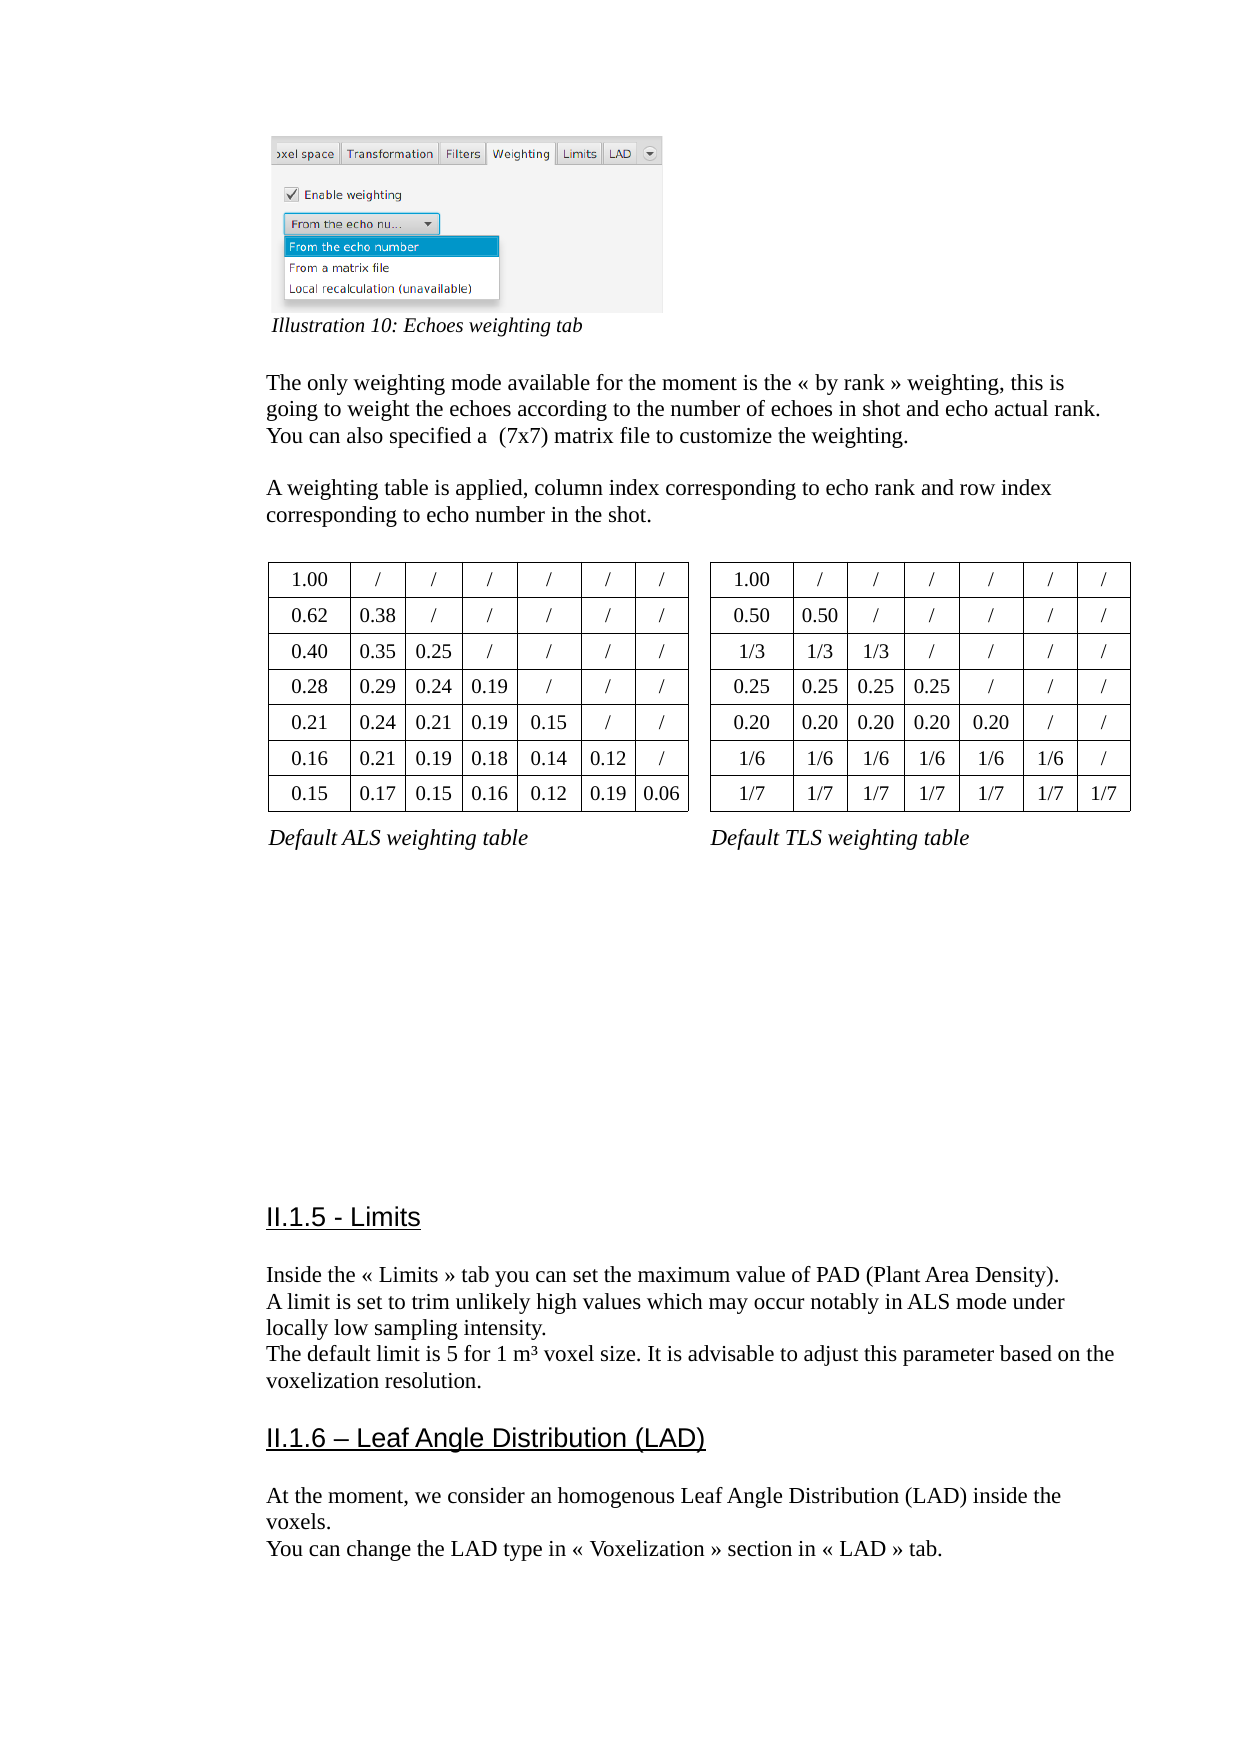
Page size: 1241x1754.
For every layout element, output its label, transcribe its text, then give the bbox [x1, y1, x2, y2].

table_cell 0.25 [905, 670, 959, 704]
table_cell / [905, 598, 959, 633]
table_header / [1078, 563, 1130, 597]
text A weighting table is applied, column index corresponding to echo rank and row index corresponding to echo number in the shot. [266, 474, 1122, 527]
table_cell 1/3 [848, 634, 904, 668]
table_cell 0.20 [960, 705, 1023, 740]
table_header / [406, 563, 462, 597]
table_cell / [1078, 634, 1130, 668]
subtitle II.1.5 - Limits [266, 931, 1122, 1233]
text You can change the LAD type in « Voxelization » section in « LAD » tab. [266, 1535, 1122, 1561]
table_cell / [1078, 598, 1130, 633]
table_cell 0.25 [406, 634, 462, 668]
table_cell / [905, 634, 959, 668]
table_header / [905, 563, 959, 597]
table_cell 1/7 [848, 776, 904, 811]
text Inside the « Limits » tab you can set the maximum value of PAD (Plant Area Density). [266, 1261, 1122, 1288]
table_cell / [582, 670, 635, 704]
table_header / [794, 563, 847, 597]
table_cell 0.19 [582, 776, 635, 811]
table_cell 0.50 [794, 598, 847, 633]
table_header 1.00 [711, 563, 793, 597]
table_cell / [1024, 670, 1077, 704]
table_cell 1/6 [905, 741, 959, 775]
text The default limit is 5 for 1 m³ voxel size. It is advisable to adjust this parameter based on the voxelization resolution. [266, 1341, 1122, 1393]
table_header / [1024, 563, 1077, 597]
text You can also specified a (7x7) matrix file to customize the weighting. [266, 422, 1122, 448]
table_header Default TLS weighting table [705, 527, 1166, 868]
table_cell 0.28 [269, 670, 350, 704]
table_cell 0.20 [905, 705, 959, 740]
table_cell 1/7 [1024, 776, 1077, 811]
table_cell 1/3 [711, 634, 793, 668]
table_cell 0.15 [518, 705, 581, 740]
table_cell 1/6 [1024, 741, 1077, 775]
table_header 1.00 [269, 563, 350, 597]
table_cell / [636, 598, 688, 633]
table_cell / [960, 634, 1023, 668]
table_cell 0.21 [406, 705, 462, 740]
table_cell 0.19 [406, 741, 462, 775]
table_cell 1/3 [794, 634, 847, 668]
table_cell / [1078, 741, 1130, 775]
table_header / [351, 563, 405, 597]
table_cell / [636, 741, 688, 775]
table_cell 0.24 [351, 705, 405, 740]
table_header / [582, 563, 635, 597]
table_cell / [960, 670, 1023, 704]
table_cell 0.50 [711, 598, 793, 633]
table_cell 0.38 [351, 598, 405, 633]
table_cell / [582, 634, 635, 668]
table_cell / [1024, 598, 1077, 633]
table_cell 0.19 [463, 670, 517, 704]
text The only weighting mode available for the moment is the « by rank » weighting, this is going to weight the echoes according to the number of echoes in shot and echo actual rank. [266, 369, 1122, 422]
table_cell 0.17 [351, 776, 405, 811]
table_header / [848, 563, 904, 597]
table_cell 0.62 [269, 598, 350, 633]
table_cell / [1024, 634, 1077, 668]
table_cell 0.12 [518, 776, 581, 811]
table_cell / [1078, 670, 1130, 704]
table_cell / [582, 705, 635, 740]
table_cell / [518, 634, 581, 668]
table_cell 1/7 [711, 776, 793, 811]
table_cell / [960, 598, 1023, 633]
table_cell 0.20 [794, 705, 847, 740]
table_cell 1/7 [905, 776, 959, 811]
table_cell 1/6 [711, 741, 793, 775]
table_header / [636, 563, 688, 597]
table_cell / [518, 670, 581, 704]
table_cell 0.35 [351, 634, 405, 668]
table_cell 0.20 [848, 705, 904, 740]
table_cell / [1078, 705, 1130, 740]
table_cell 0.21 [269, 705, 350, 740]
table_cell 0.20 [711, 705, 793, 740]
table_cell 0.24 [406, 670, 462, 704]
table_cell / [518, 598, 581, 633]
table_header [118, 118, 1122, 343]
table_header / [518, 563, 581, 597]
table_cell 0.16 [269, 741, 350, 775]
table_cell / [636, 670, 688, 704]
table_cell 0.16 [463, 776, 517, 811]
table_cell 0.15 [269, 776, 350, 811]
table_cell 0.25 [848, 670, 904, 704]
table_cell 0.06 [636, 776, 688, 811]
table_cell 0.12 [582, 741, 635, 775]
table_cell 0.18 [463, 741, 517, 775]
table_cell / [406, 598, 462, 633]
text At the moment, we consider an homogenous Leaf Angle Distribution (LAD) inside the voxels. [266, 1482, 1122, 1535]
table_cell 0.25 [794, 670, 847, 704]
table_cell / [463, 634, 517, 668]
table_cell 1/7 [960, 776, 1023, 811]
table_cell 1/6 [848, 741, 904, 775]
table_cell / [1024, 705, 1077, 740]
table_header / [960, 563, 1023, 597]
table_cell 0.21 [351, 741, 405, 775]
table_header / [463, 563, 517, 597]
table_cell 1/7 [1078, 776, 1130, 811]
subtitle II.1.6 – Leaf Angle Distribution (LAD) [266, 1422, 1122, 1453]
picture [271, 136, 663, 313]
table_cell 0.29 [351, 670, 405, 704]
table_cell 1/6 [794, 741, 847, 775]
table_cell 1/7 [794, 776, 847, 811]
table_cell 0.15 [406, 776, 462, 811]
table_cell 0.19 [463, 705, 517, 740]
table_cell / [848, 598, 904, 633]
table_cell 0.40 [269, 634, 350, 668]
table_header Default ALS weighting table [263, 527, 705, 868]
table_cell / [636, 705, 688, 740]
table_cell 1/6 [960, 741, 1023, 775]
table_cell / [636, 634, 688, 668]
table_cell / [582, 598, 635, 633]
table_cell 0.14 [518, 741, 581, 775]
table_cell 0.25 [711, 670, 793, 704]
text A limit is set to trim unlikely high values which may occur notably in ALS mode under locally low sampling intensity. [266, 1288, 1122, 1341]
table_cell / [463, 598, 517, 633]
